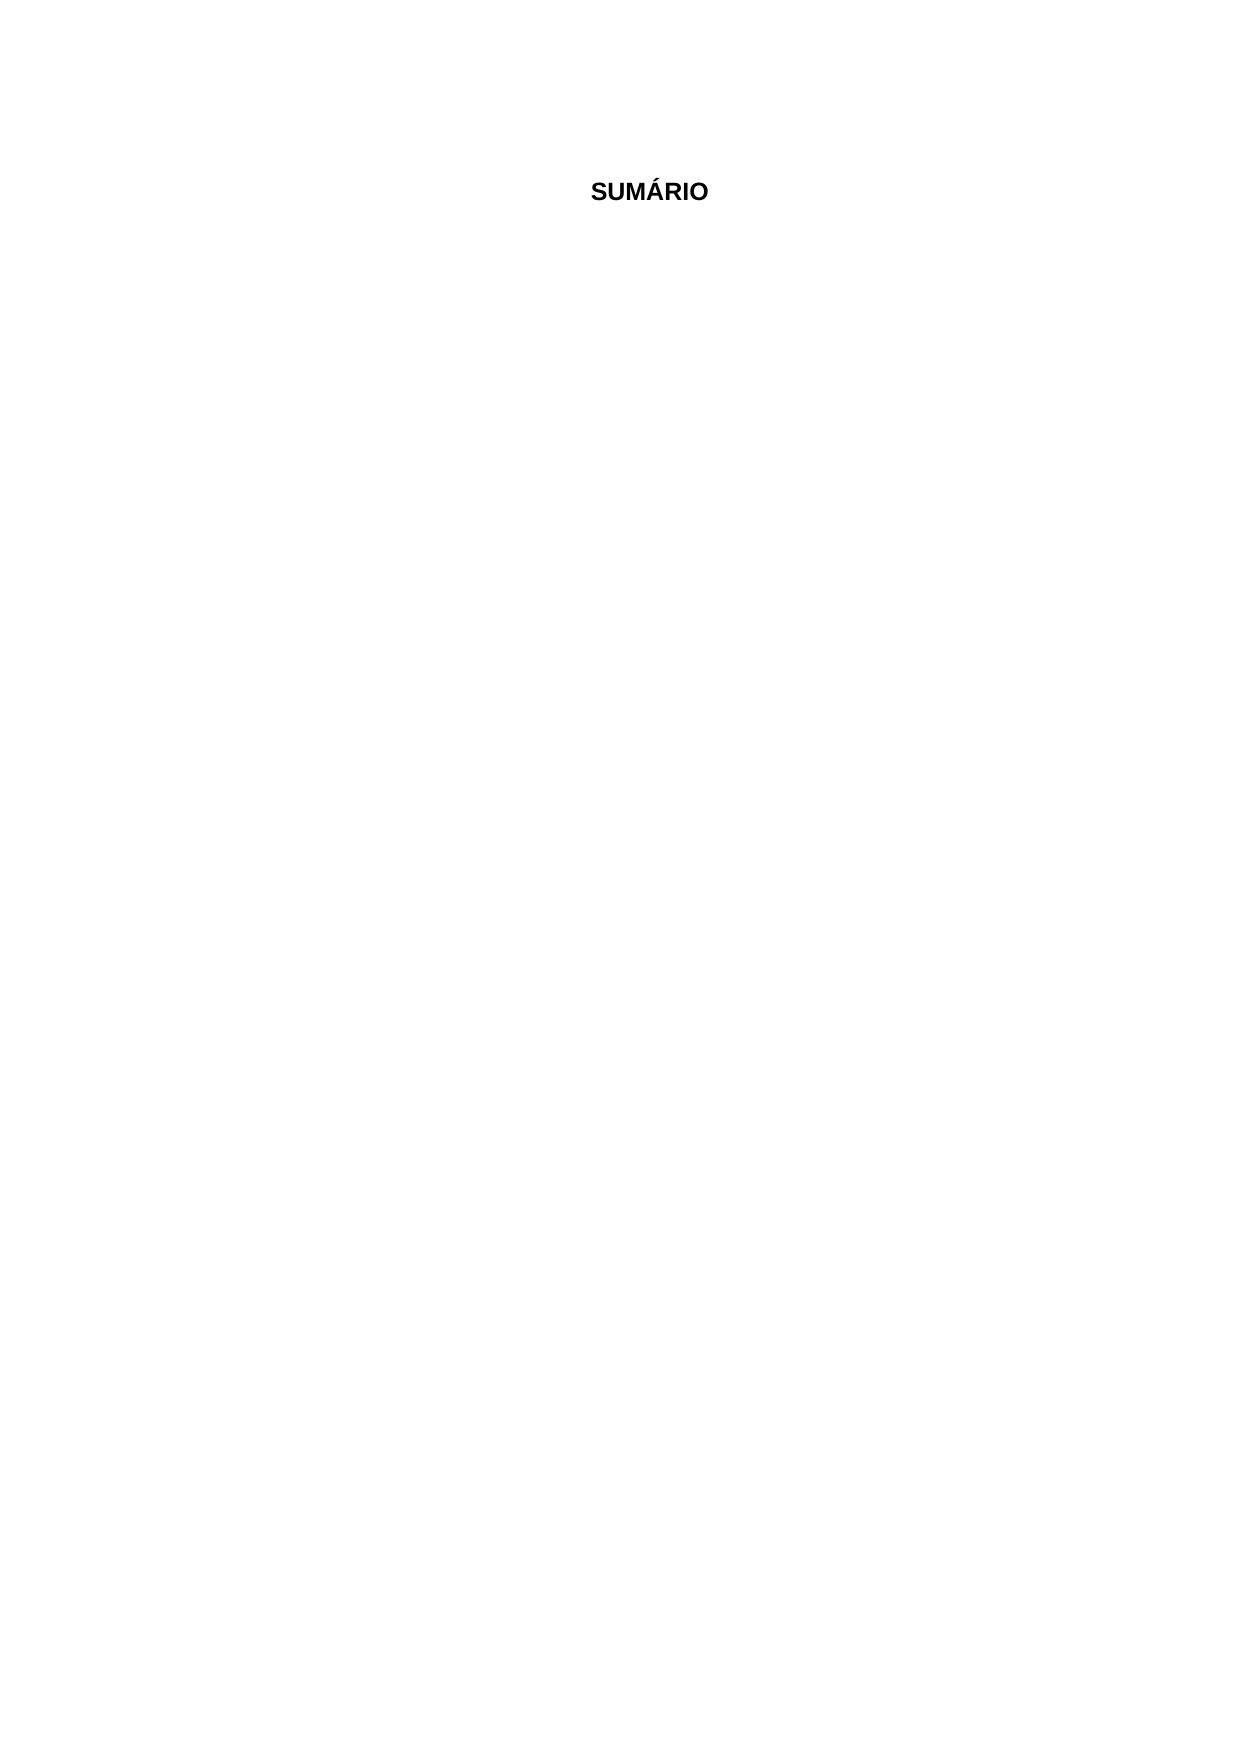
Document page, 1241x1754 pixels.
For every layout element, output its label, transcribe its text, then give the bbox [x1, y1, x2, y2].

text SUMÁRIO [177, 177, 1122, 206]
